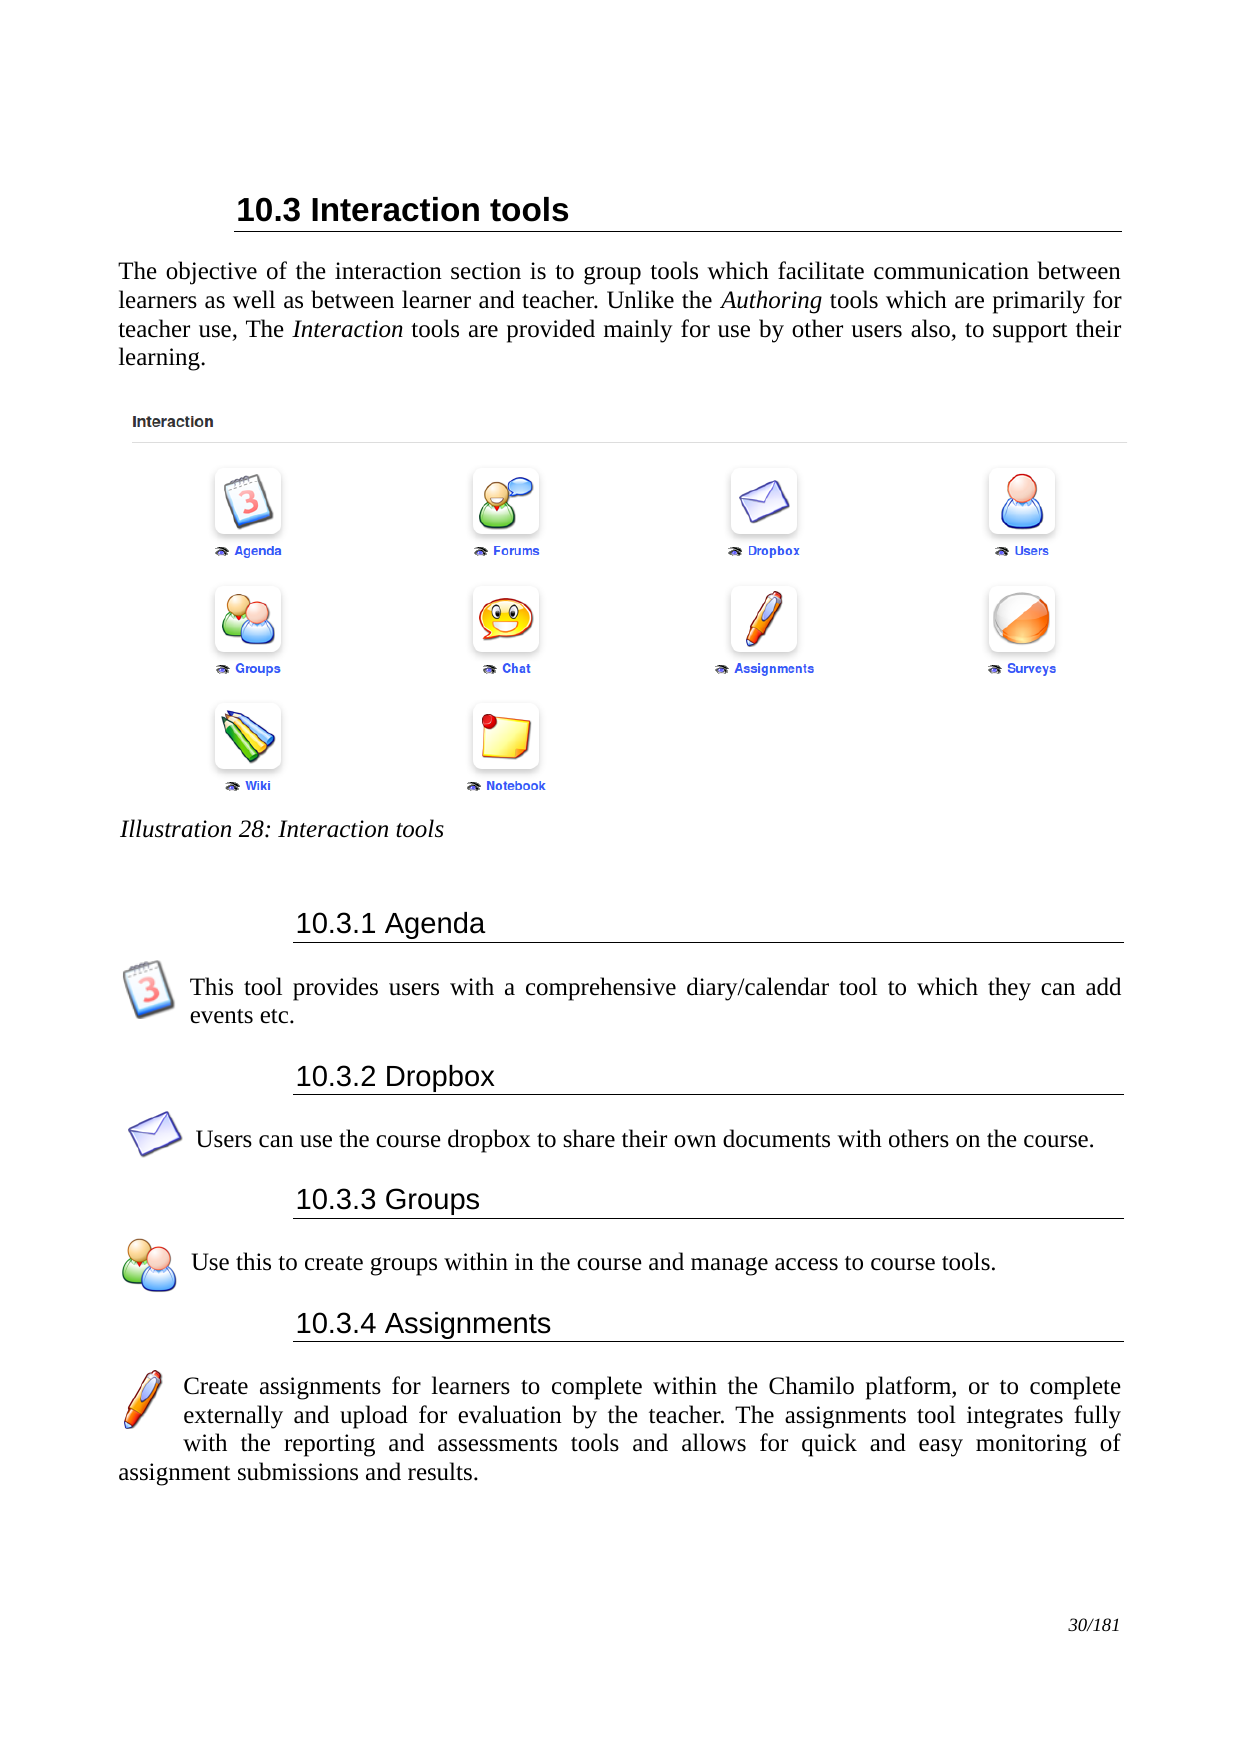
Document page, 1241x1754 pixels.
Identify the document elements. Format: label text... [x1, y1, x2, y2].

picture [120, 1235, 179, 1295]
subtitle Dropbox [293, 1059, 1124, 1094]
subtitle Groups [293, 1182, 1124, 1218]
text Use this to create groups within in the course and manage access to course tools. [179, 1247, 1122, 1276]
subtitle Agenda [293, 906, 1124, 942]
picture [112, 1369, 172, 1429]
text This tool provides users with a comprehensive diary/calendar tool to which they can add events etc. [118, 972, 1122, 1029]
subtitle Assignments [293, 1306, 1124, 1341]
subtitle Interaction tools [234, 190, 1122, 231]
picture [124, 1103, 184, 1163]
text Create assignments for learners to complete within the Chamilo platform, or to complete externally and upload for evaluation by the teacher. The assignments tool integrates fully with the reporting and assessments tools and allows for quick and easy monitoring of assignment submissions and results. [118, 1371, 1122, 1486]
picture [113, 401, 1128, 814]
text Users can use the course dropbox to share their own documents with others on the course. [184, 1124, 1122, 1153]
text The objective of the interaction section is to group tools which facilitate communication between learners as well as between learner and teacher. Unlike the Authoring tools which are primarily for teacher use, The Interaction tools are provided mainly for use by other users also, to support their learning. [118, 256, 1122, 371]
picture [118, 959, 178, 1019]
text Illustration 28: Interaction tools [120, 814, 1120, 842]
